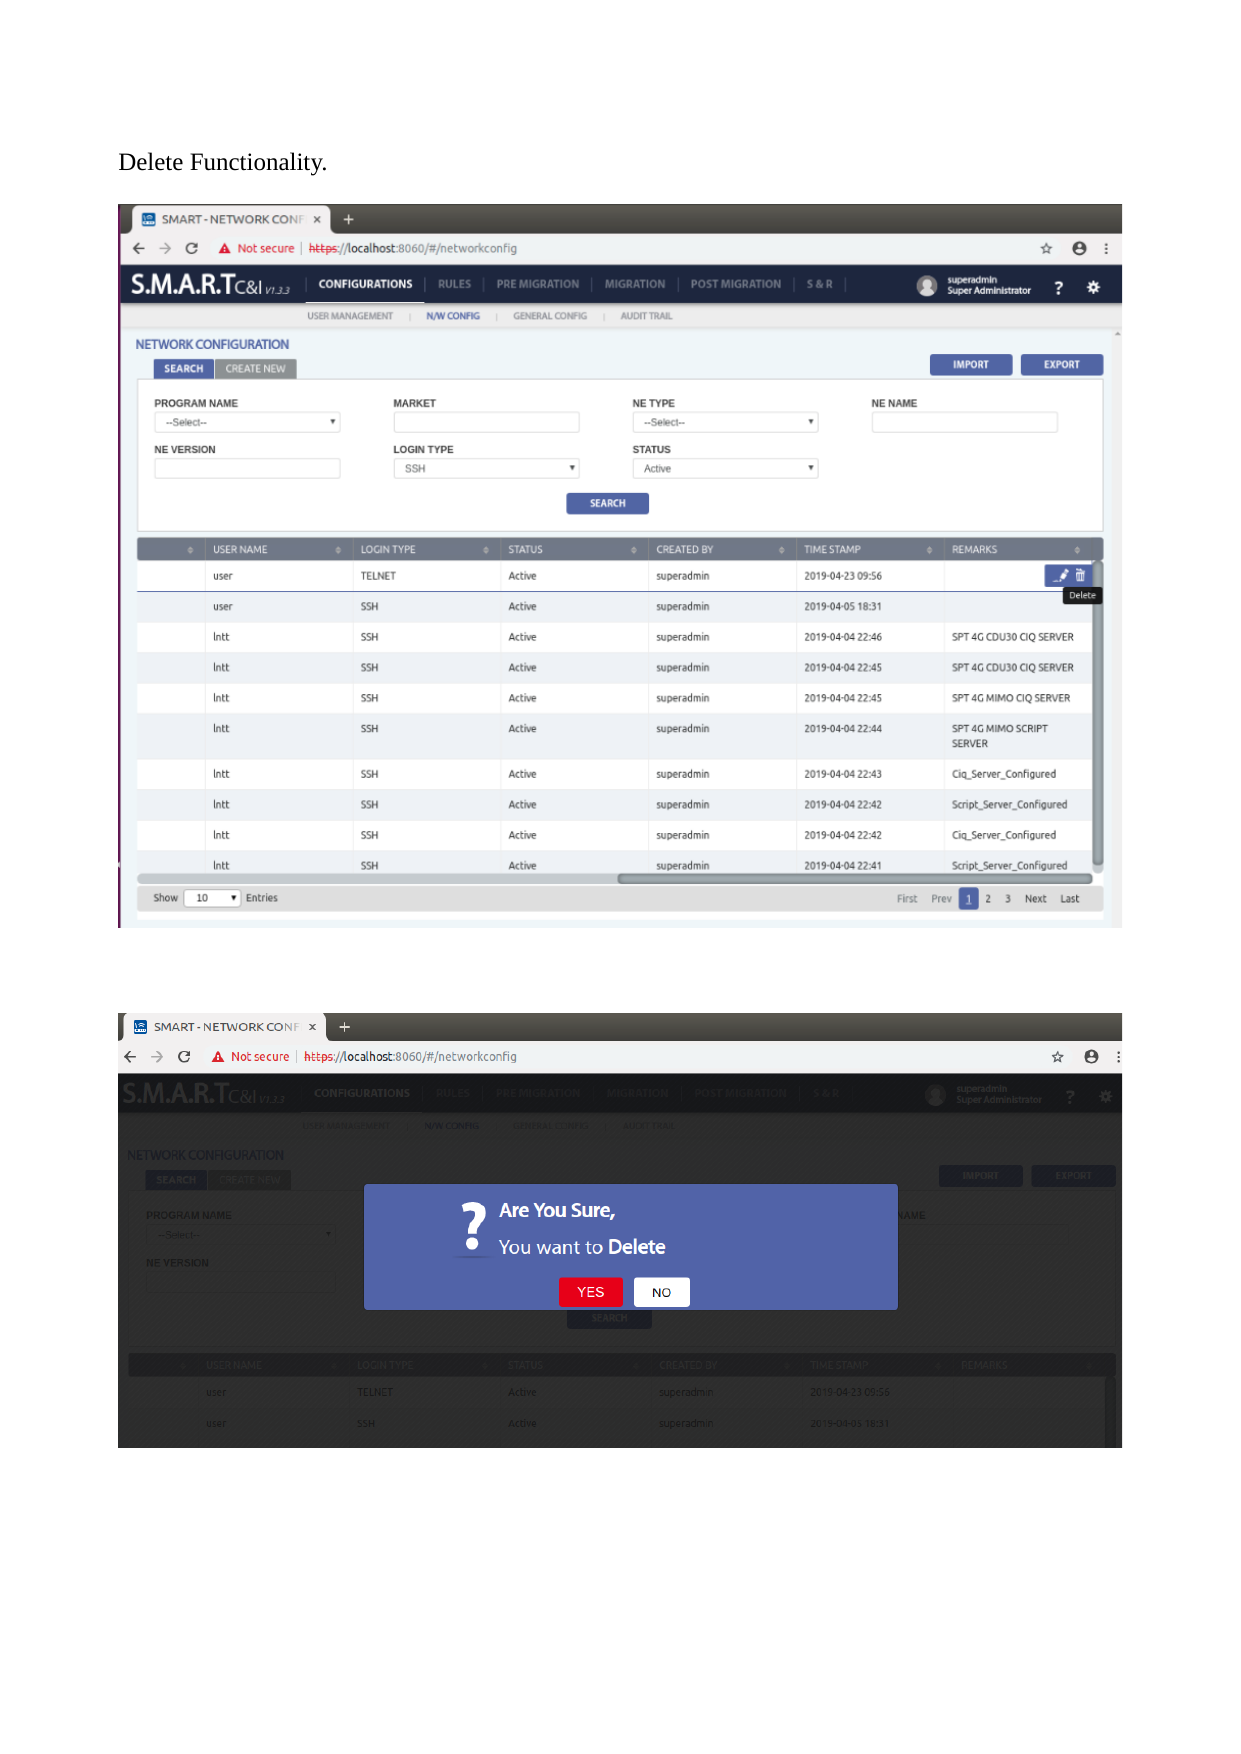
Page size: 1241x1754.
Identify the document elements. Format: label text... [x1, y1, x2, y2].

picture [118, 204, 1123, 928]
picture [118, 1013, 1123, 1448]
text Delete Functionality. [118, 147, 1122, 176]
